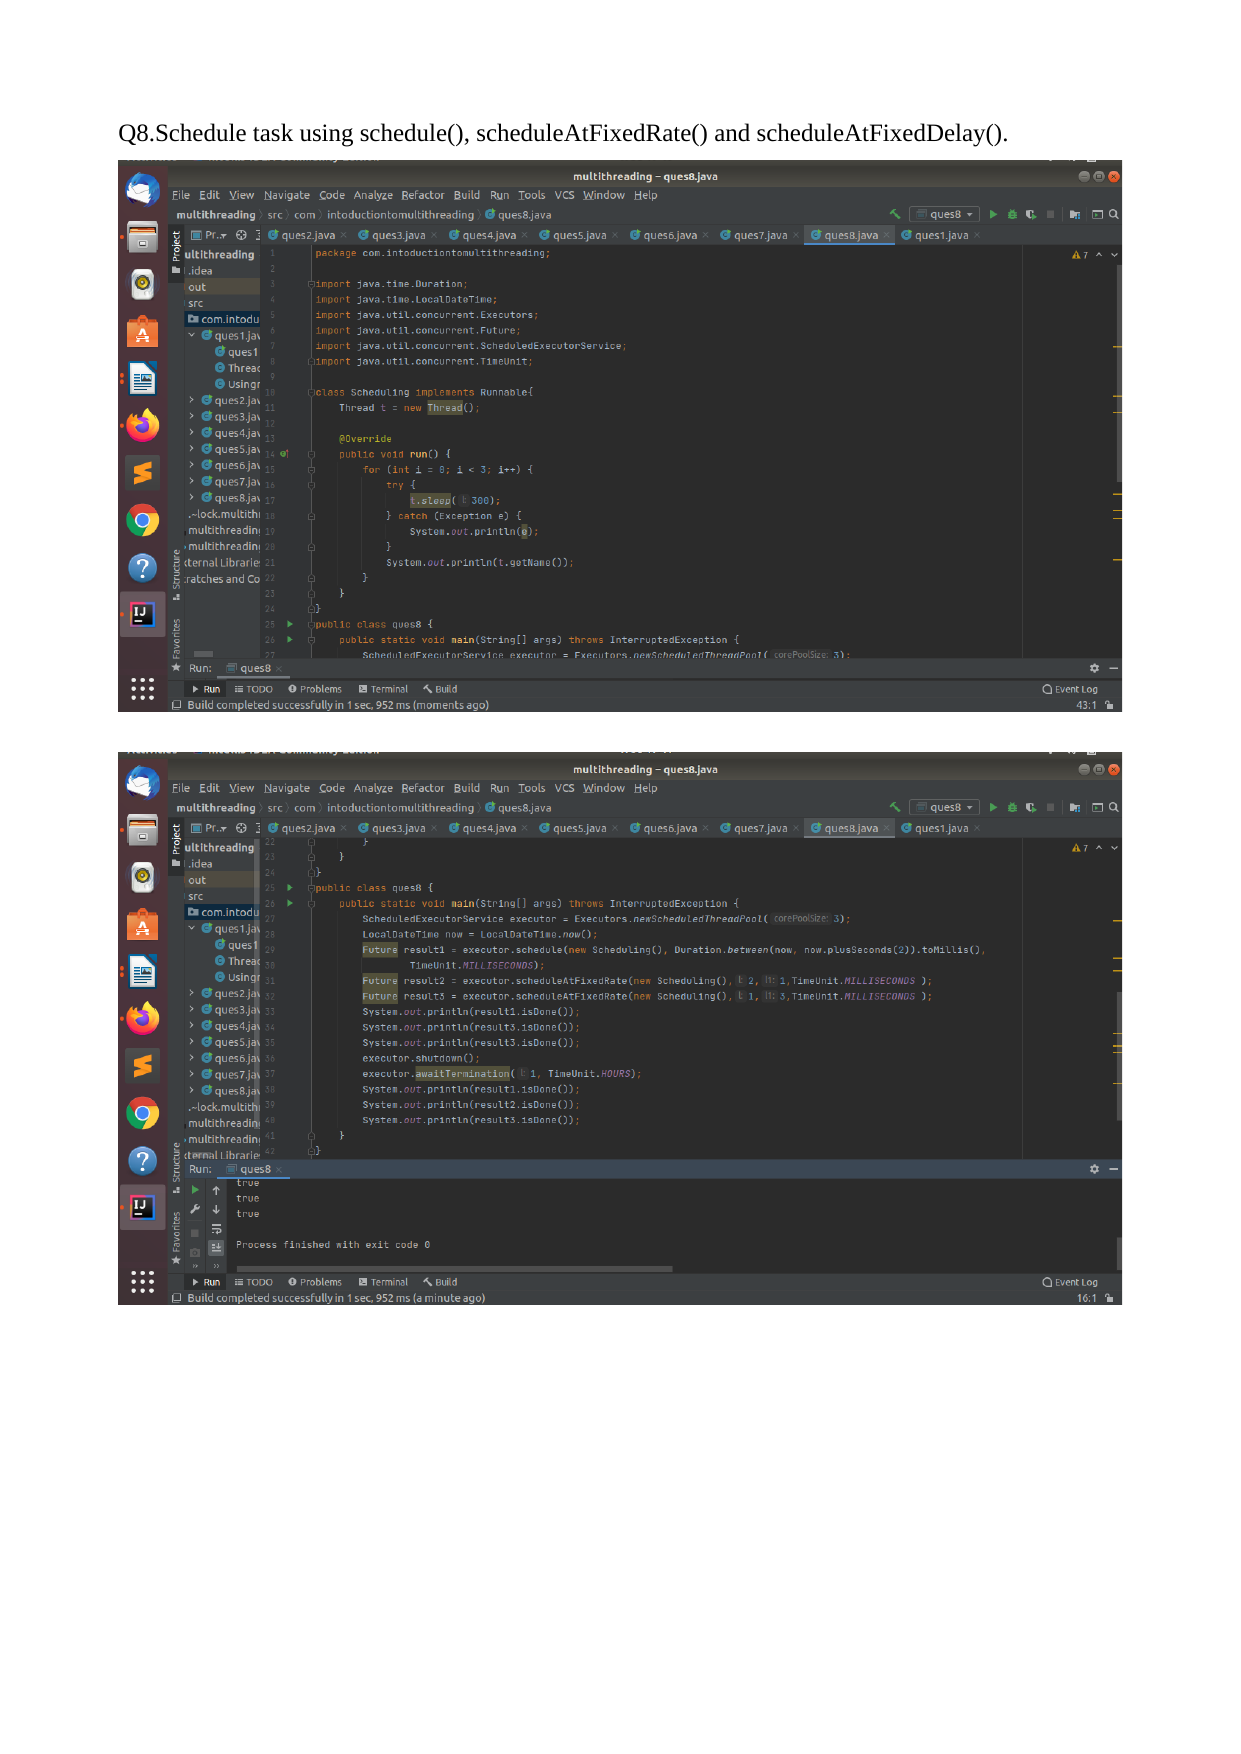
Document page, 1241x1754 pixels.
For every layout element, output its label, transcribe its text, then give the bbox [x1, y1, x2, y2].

picture [118, 752, 1123, 1305]
text Q8.Schedule task using schedule(), scheduleAtFixedRate() and scheduleAtFixedDelay(). [118, 118, 1122, 147]
picture [118, 160, 1123, 712]
